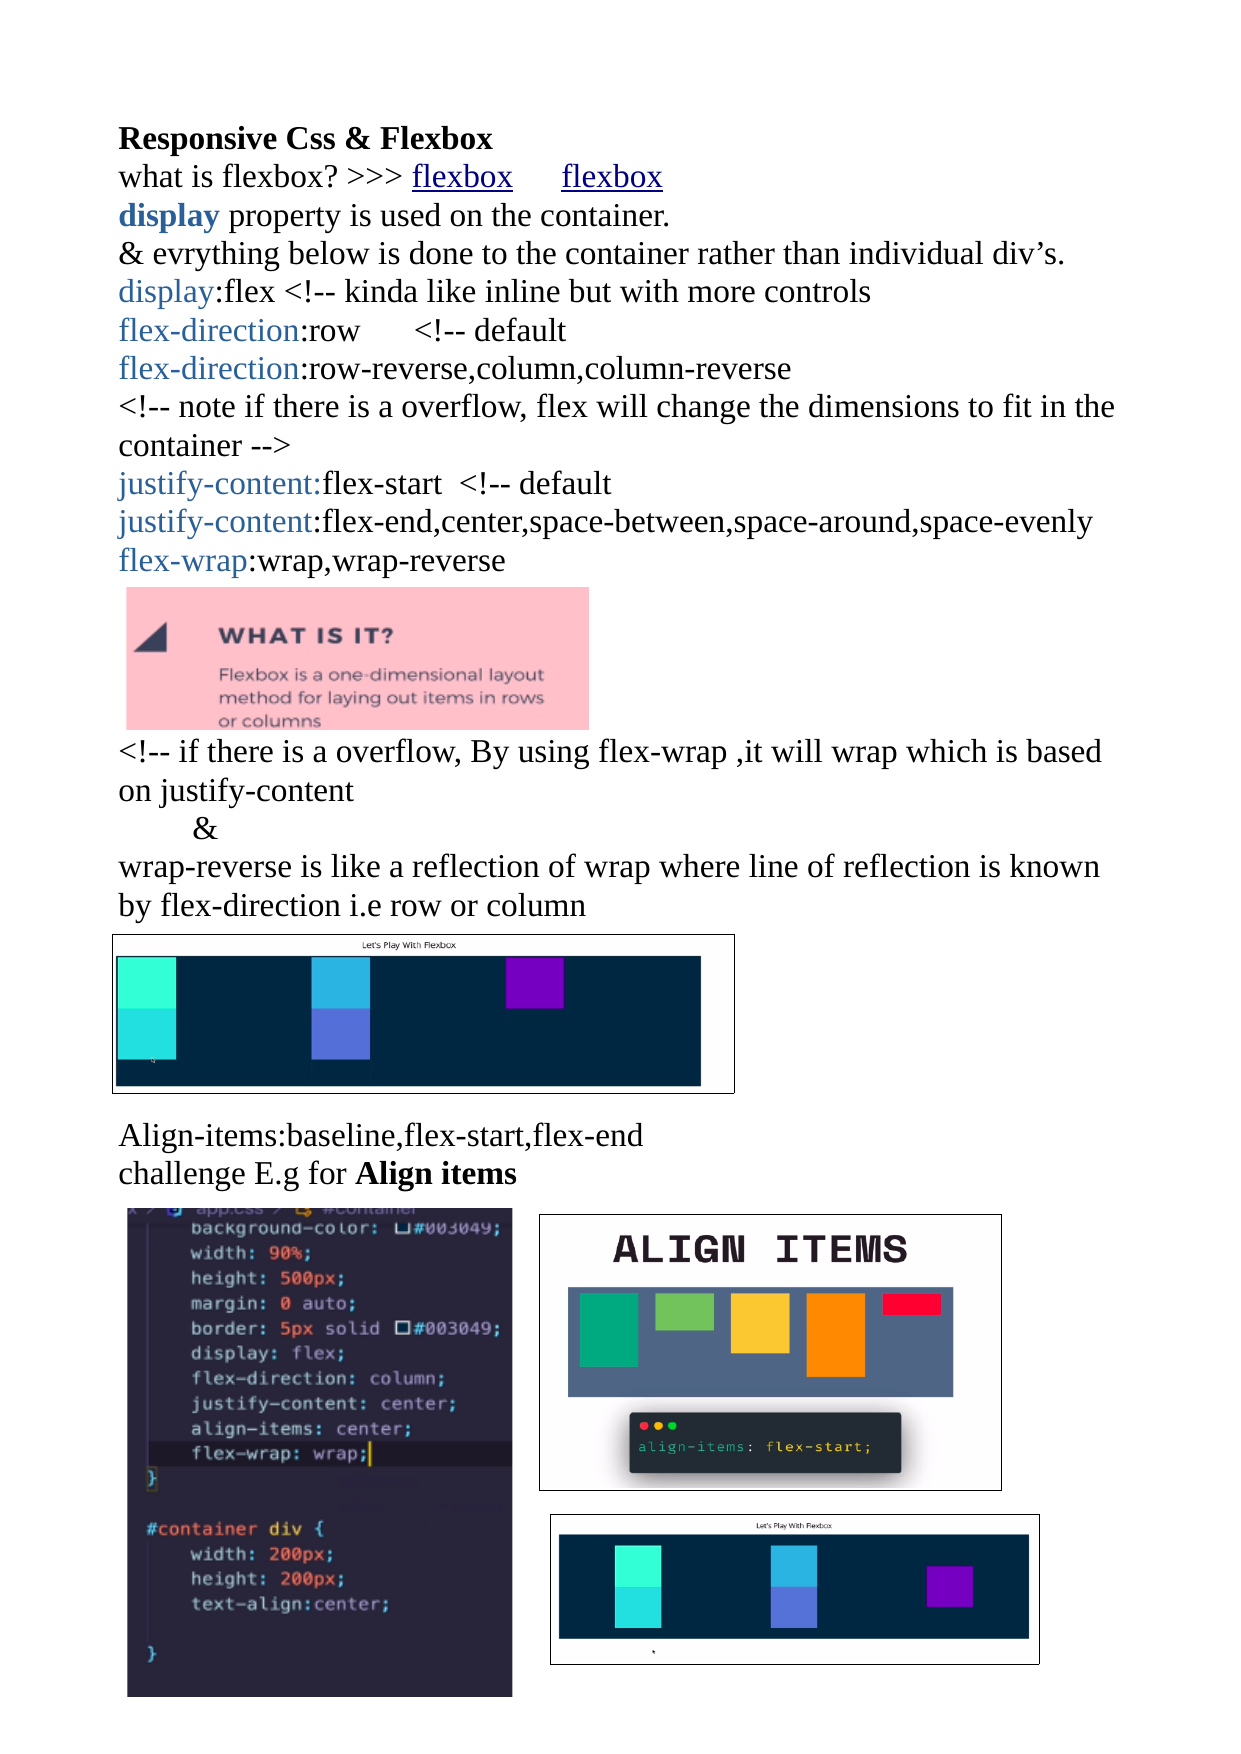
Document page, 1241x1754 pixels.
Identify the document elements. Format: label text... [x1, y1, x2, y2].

text Align-items:baseline,flex-start,flex-end [118, 1115, 1122, 1153]
text challenge E.g for Align items [118, 1153, 1122, 1191]
text justify-content:flex-start <!-- default [118, 463, 1122, 501]
text <!-- if there is a overflow, By using flex-wrap ,it will wrap which is based on justify-content [118, 731, 1122, 808]
text display:flex <!-- kinda like inline but with more controls [118, 271, 1122, 310]
text wrap-reverse is like a reflection of wrap where line of reflection is known by flex-direction i.e row or column [118, 846, 1122, 923]
picture [541, 1217, 999, 1488]
text flex-wrap:wrap,wrap-reverse [118, 540, 1122, 578]
picture [126, 587, 589, 730]
text flex-direction:row <!-- default [118, 310, 1122, 348]
text justify-content:flex-end,center,space-between,space-around,space-evenly [118, 501, 1122, 540]
text container --> [118, 425, 1122, 463]
text what is flexbox? >>> flexbox flexbox [118, 156, 1122, 195]
picture [552, 1517, 1037, 1661]
text & evrything below is done to the container rather than individual div’s. [118, 233, 1122, 271]
text display property is used on the container. [118, 195, 1122, 233]
picture [115, 936, 732, 1091]
text flex-direction:row-reverse,column,column-reverse [118, 348, 1122, 386]
picture [127, 1208, 513, 1697]
text <!-- note if there is a overflow, flex will change the dimensions to fit in the [118, 386, 1122, 425]
text & [118, 808, 1122, 846]
text Responsive Css & Flexbox [118, 118, 1122, 156]
